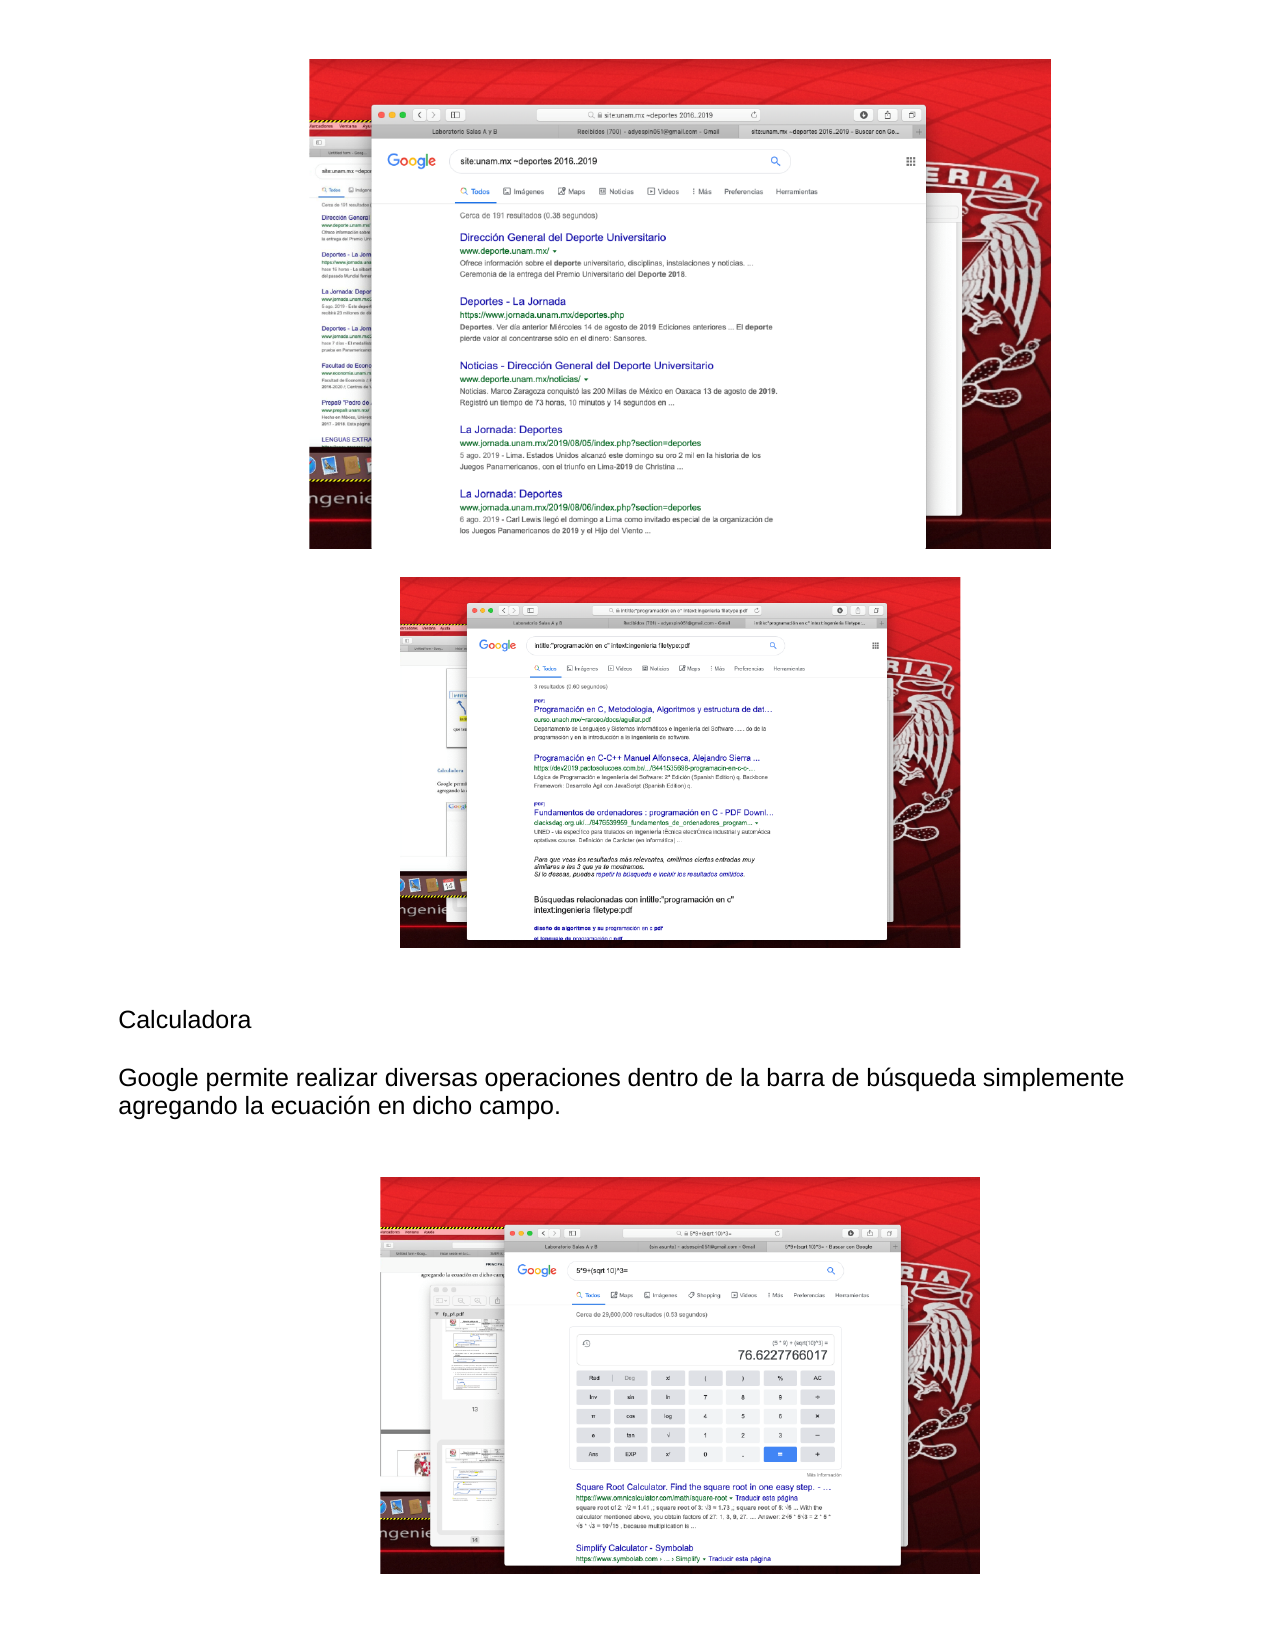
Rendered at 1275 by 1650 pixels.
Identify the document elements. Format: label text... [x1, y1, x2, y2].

text Google permite realizar diversas operaciones dentro de la barra de búsqueda simplemente agregando la ecuación en dicho campo. [118, 1062, 1205, 1120]
text Calculadora [118, 1005, 1205, 1034]
